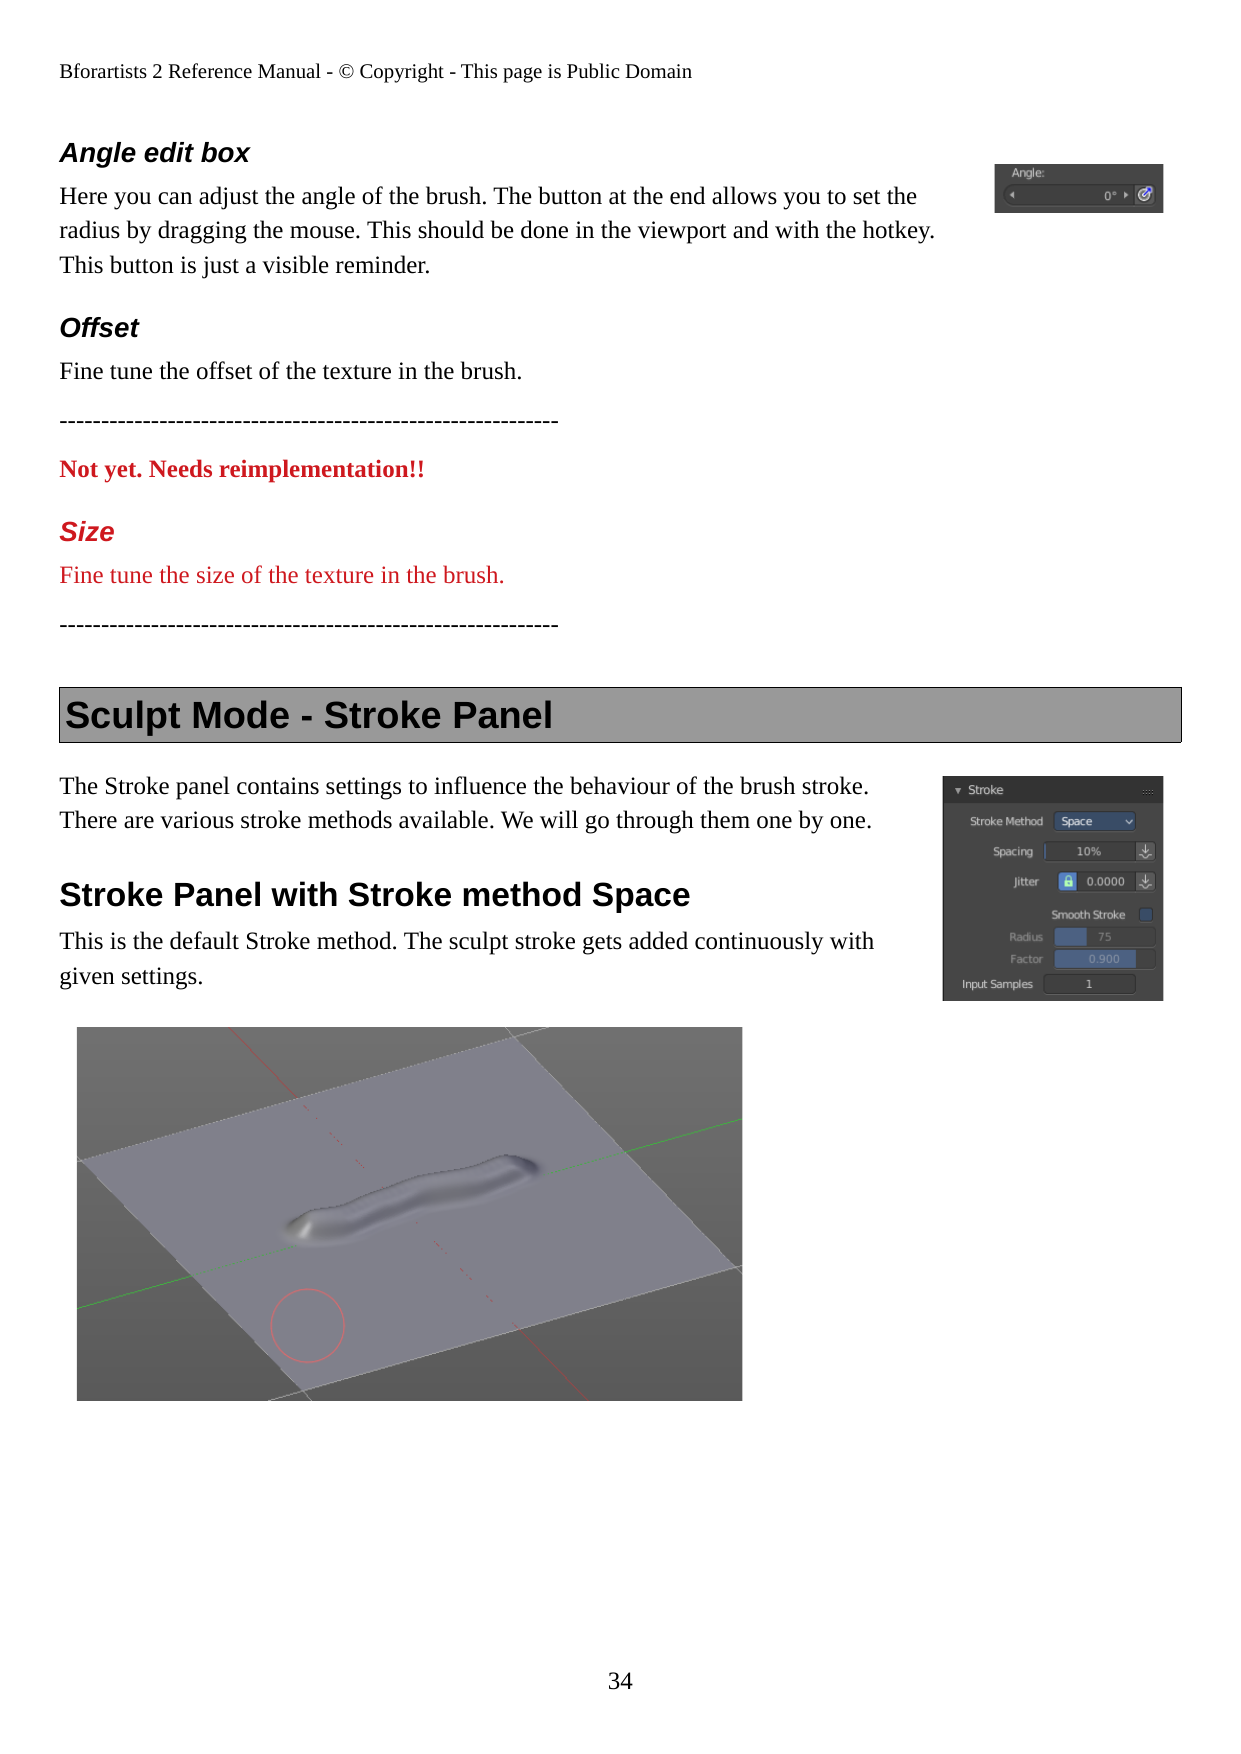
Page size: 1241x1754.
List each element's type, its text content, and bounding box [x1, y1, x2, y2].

subtitle Angle edit box [59, 137, 1181, 168]
picture [994, 164, 1164, 213]
picture [942, 776, 1164, 1001]
text ------------------------------------------------------------ [59, 405, 1181, 434]
subtitle Offset [59, 312, 1181, 343]
subtitle Stroke Panel with Stroke method Space [59, 875, 942, 914]
text Fine tune the offset of the texture in the brush. [59, 356, 1181, 385]
text Here you can adjust the angle of the brush. The button at the end allows you to set the radius by dragging the mouse. This should be done in the viewport and with the hotkey. This button is just a visible reminder. [59, 181, 1181, 279]
subtitle Size [59, 516, 1181, 547]
table_header Sculpt Mode - Stroke Panel [60, 688, 1181, 742]
picture [76, 1027, 743, 1401]
text This is the default Stroke method. The sculpt stroke gets added continuously with given settings. [59, 926, 942, 990]
text Not yet. Needs reimplementation!! [59, 454, 1181, 483]
text Fine tune the size of the texture in the brush. [59, 560, 1181, 589]
text The Stroke panel contains settings to influence the behaviour of the brush stroke. There are various stroke methods available. We will go through them one by one. [59, 771, 1181, 834]
text ------------------------------------------------------------ [59, 609, 1181, 638]
